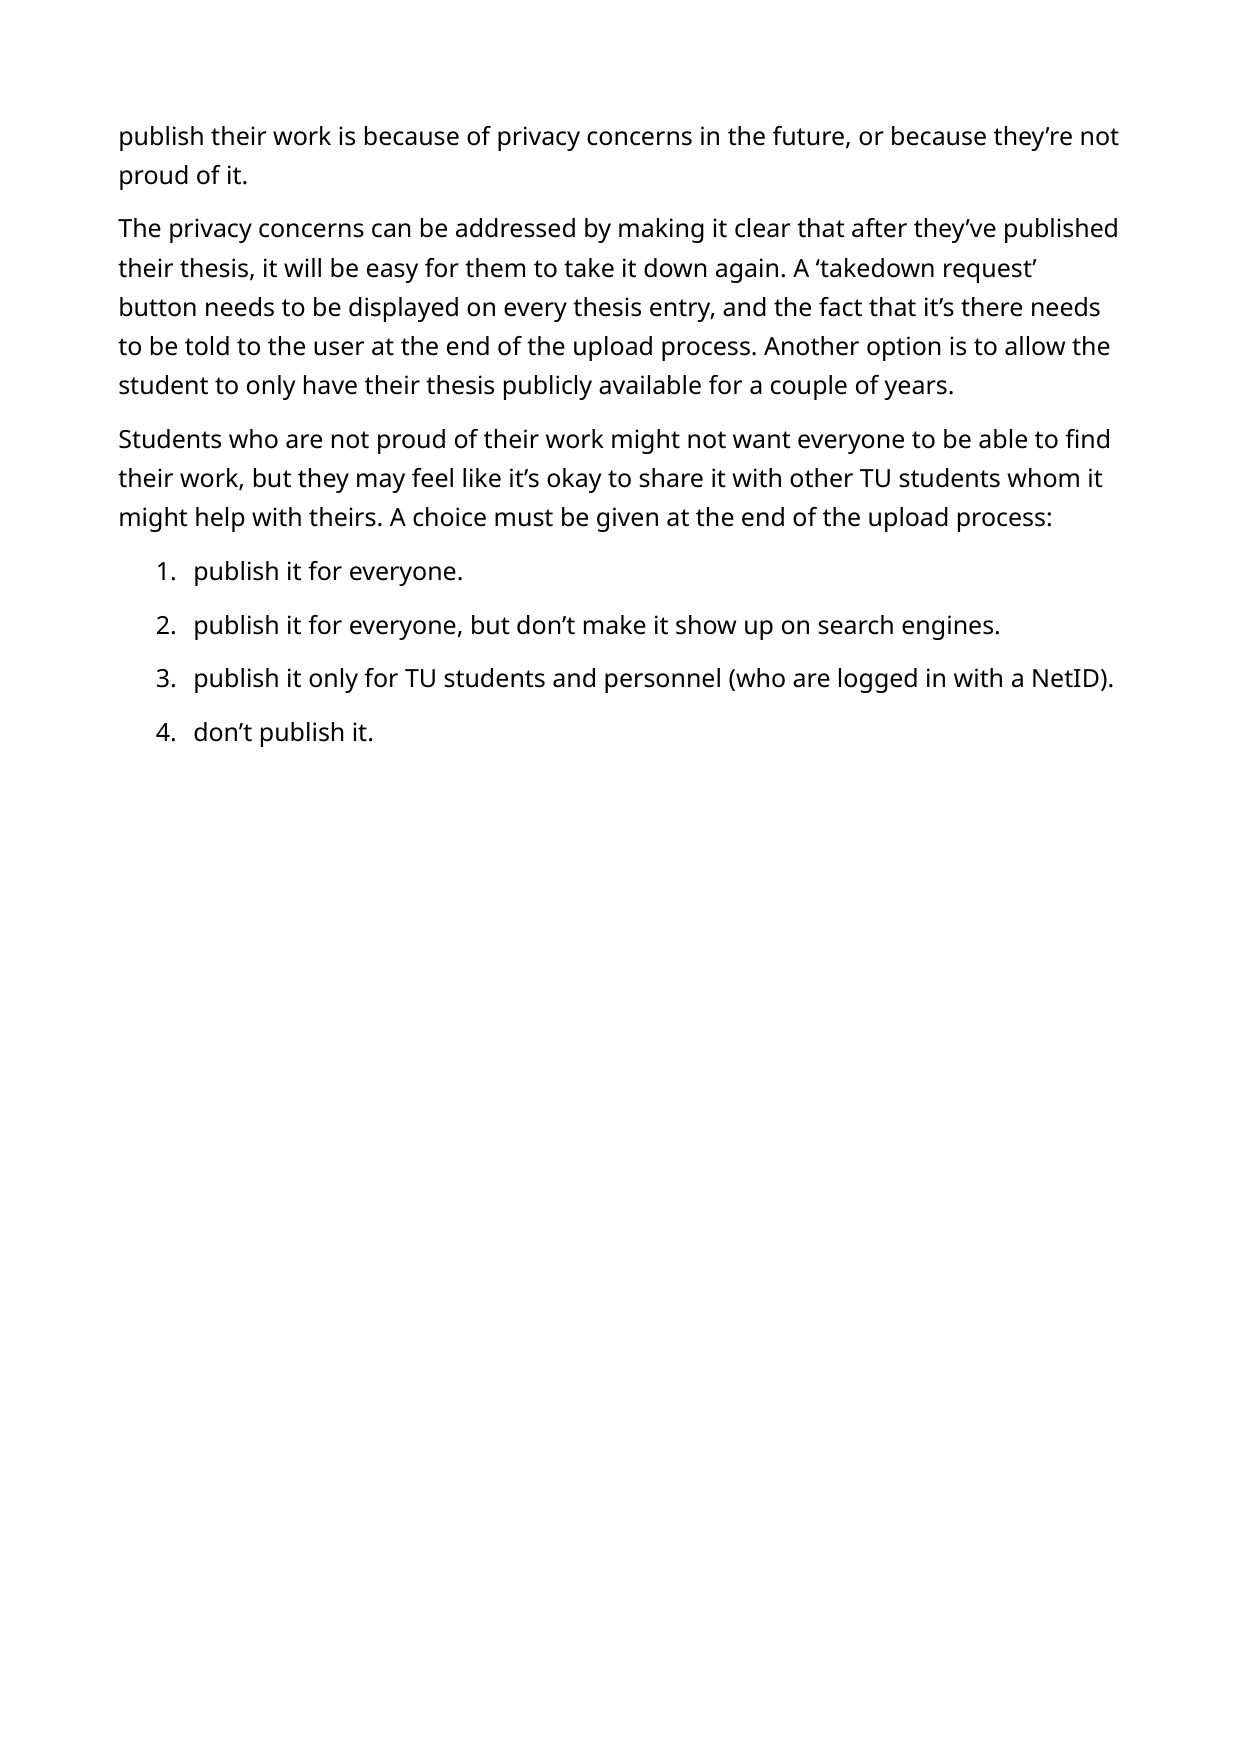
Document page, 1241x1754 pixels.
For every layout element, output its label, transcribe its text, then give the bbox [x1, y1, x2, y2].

text publish their work is because of privacy concerns in the future, or because they’re not proud of it. [118, 118, 1122, 191]
list publish it for everyone, but don’t make it show up on search engines. [156, 607, 1122, 641]
list publish it for everyone. [156, 553, 1122, 588]
list don’t publish it. [156, 715, 1122, 749]
list publish it only for TU students and personnel (who are logged in with a NetID). [156, 661, 1122, 695]
text Students who are not proud of their work might not want everyone to be able to find their work, but they may feel like it’s okay to share it with other TU students whom it might help with theirs. A choice must be given at the end of the upload process: [118, 421, 1122, 534]
text The privacy concerns can be addressed by making it clear that after they’ve published their thesis, it will be easy for them to take it down again. A ‘takedown request’ button needs to be displayed on every thesis entry, and the fact that it’s there needs to be told to the user at the end of the upload process. Another option is to allow the student to only have their thesis publicly available for a couple of years. [118, 211, 1122, 402]
